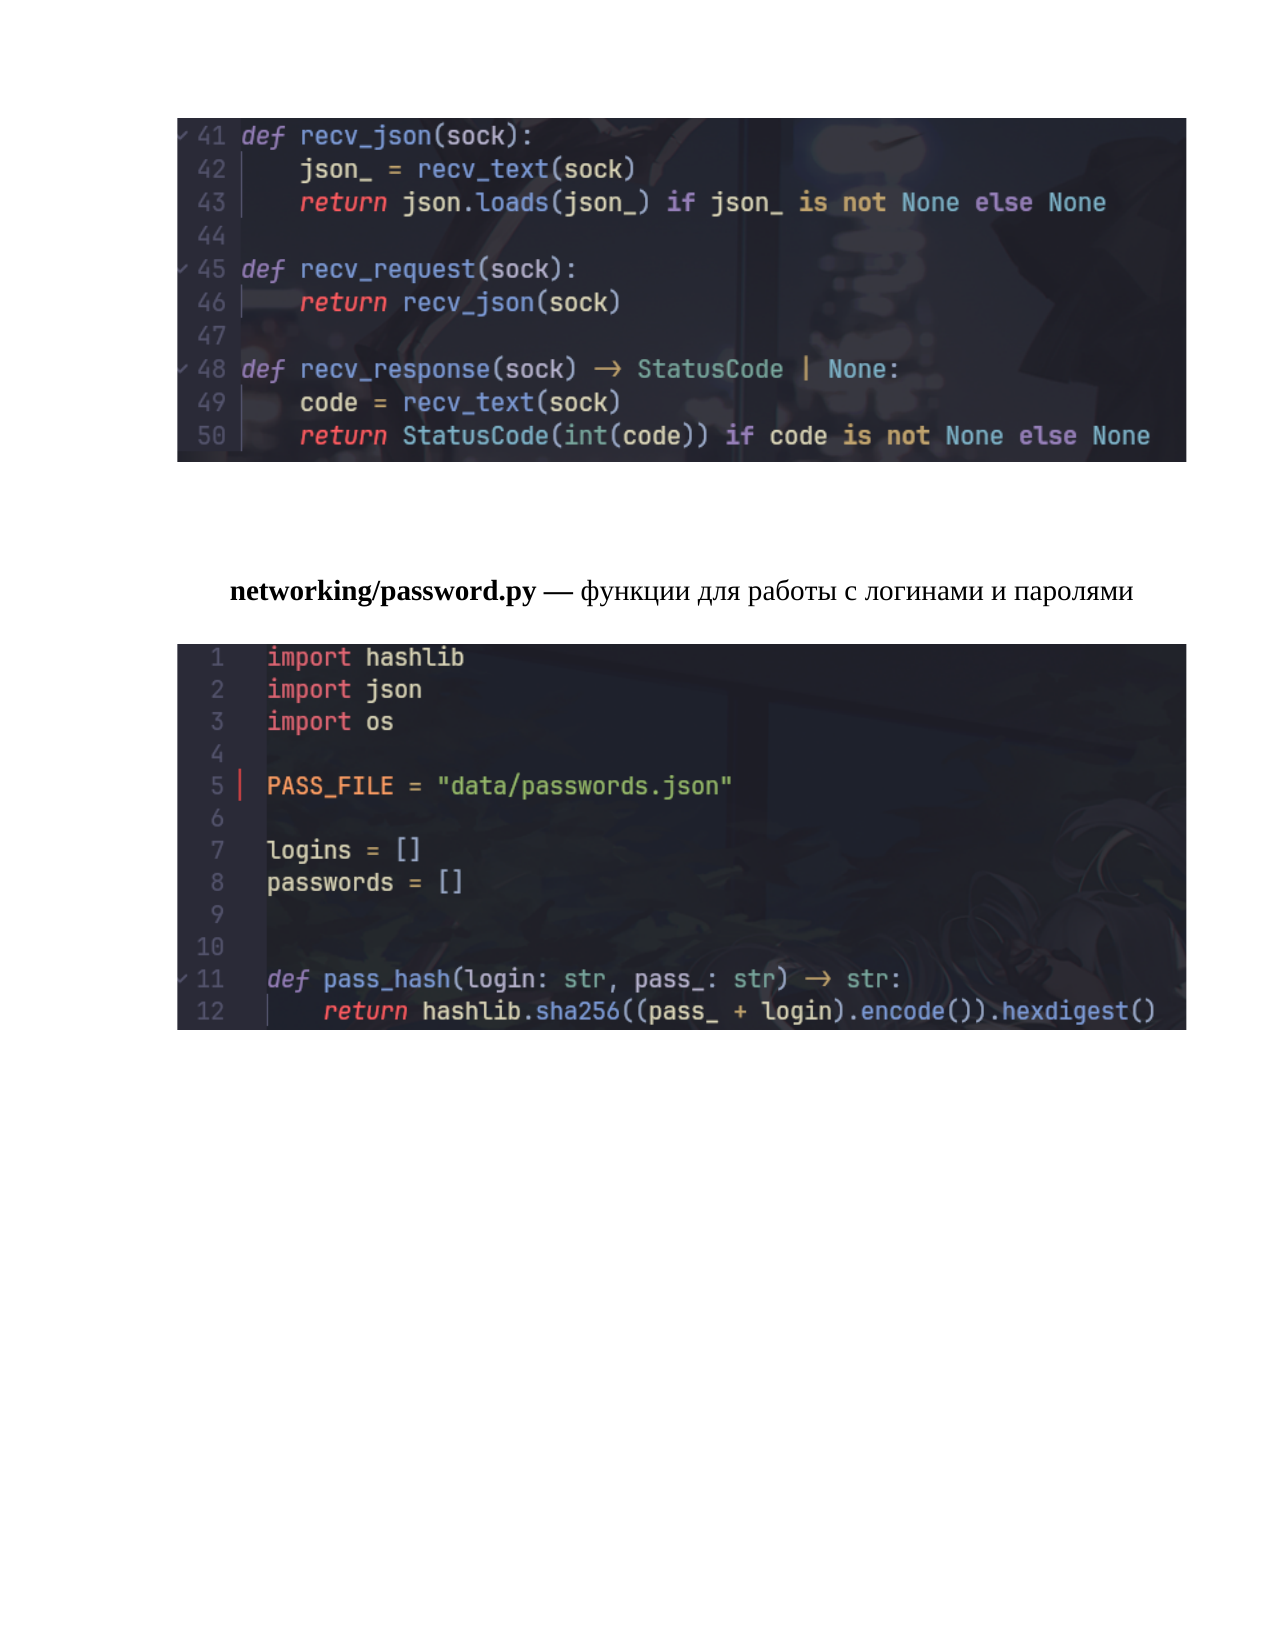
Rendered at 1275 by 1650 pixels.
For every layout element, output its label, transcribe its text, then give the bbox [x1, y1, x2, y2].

text networking/password.py — функции для работы с логинами и паролями [177, 573, 1186, 607]
picture [177, 644, 1187, 1030]
picture [177, 118, 1187, 462]
